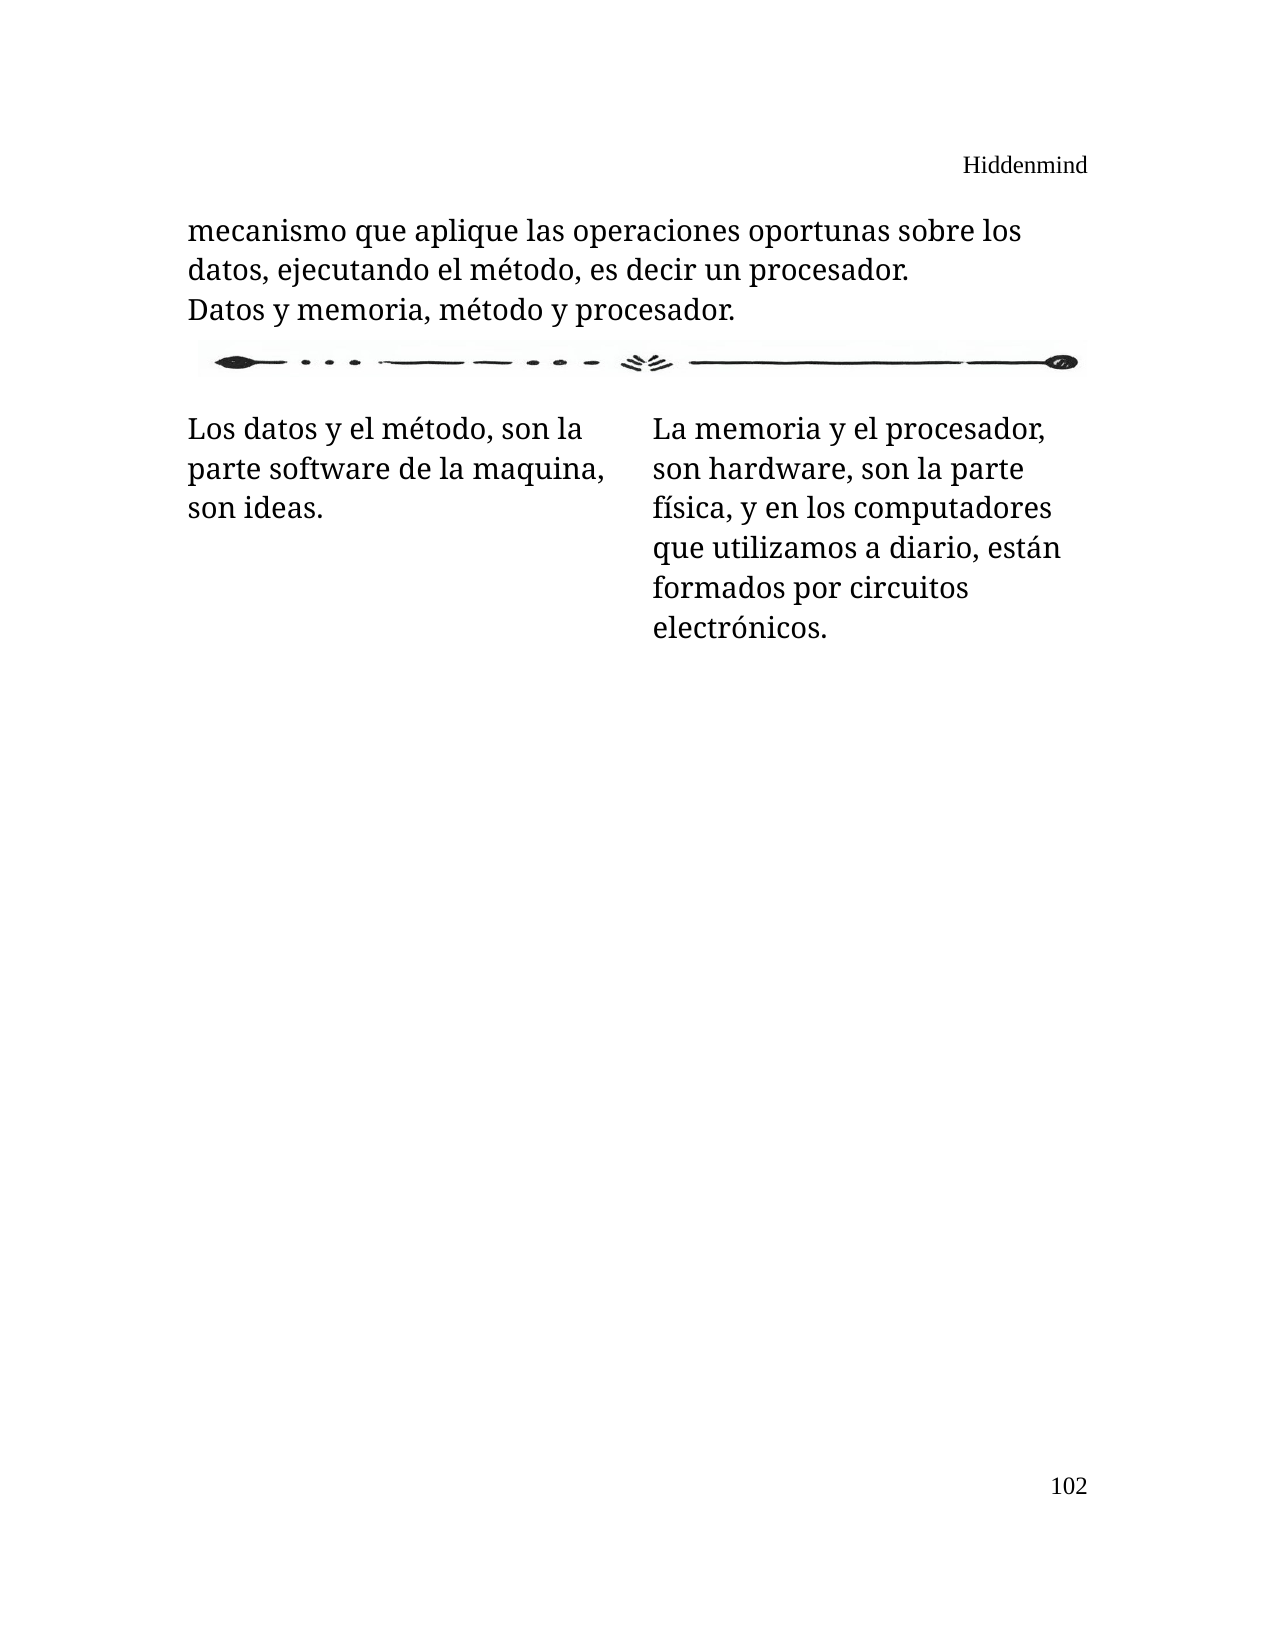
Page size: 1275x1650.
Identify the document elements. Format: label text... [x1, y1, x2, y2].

picture [198, 340, 1088, 377]
text La memoria y el procesador, son hardware, son la parte física, y en los computadores que utilizamos a diario, están formados por circuitos electrónicos. [652, 408, 1087, 647]
text Los datos y el método, son la parte software de la maquina, son ideas. [187, 408, 622, 527]
text mecanismo que aplique las operaciones oportunas sobre los datos, ejecutando el método, es decir un procesador. [187, 210, 1087, 289]
text Datos y memoria, método y procesador. [187, 289, 1087, 329]
